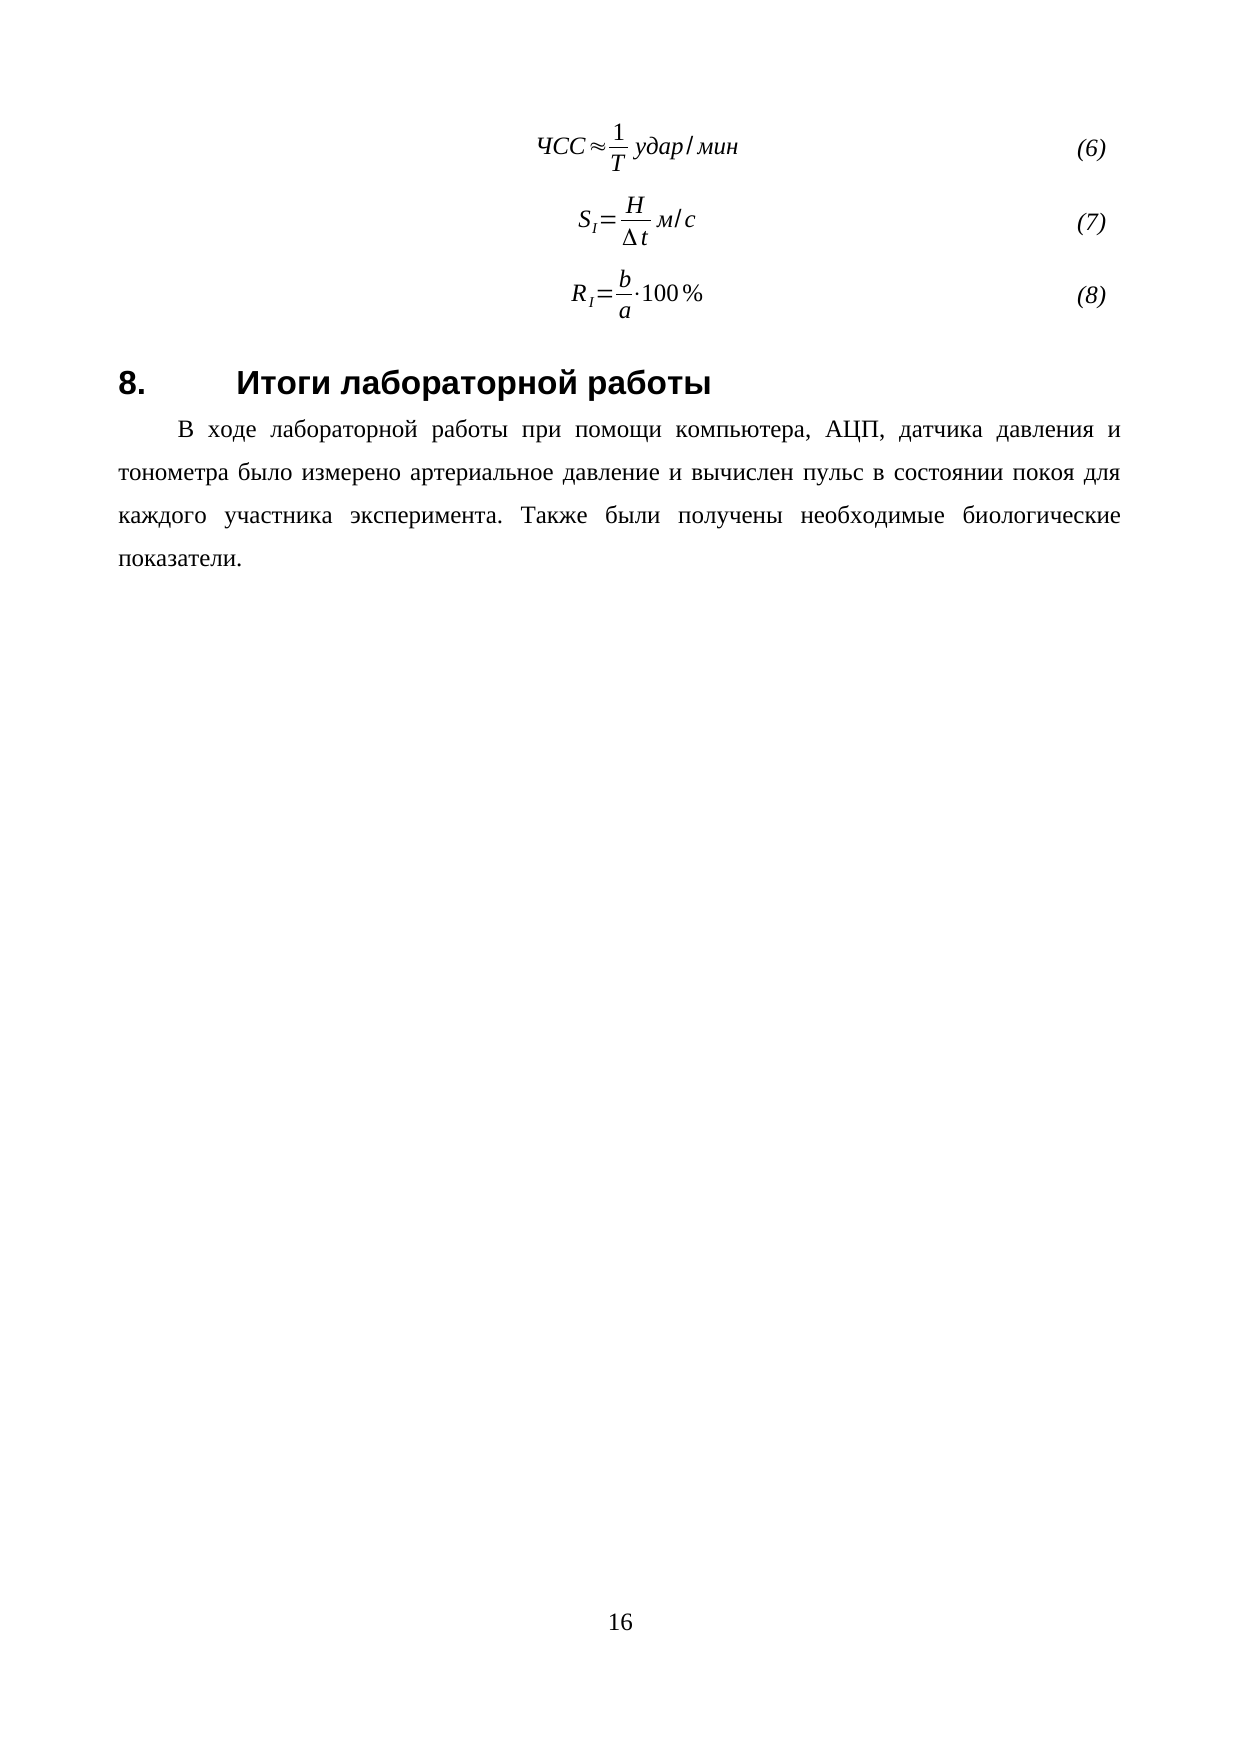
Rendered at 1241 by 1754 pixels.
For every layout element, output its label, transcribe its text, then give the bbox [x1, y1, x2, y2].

text (6) [118, 118, 1122, 177]
text (8) [118, 265, 1122, 324]
subtitle Итоги лабораторной работы [118, 363, 1122, 402]
text В ходе лабораторной работы при помощи компьютера, АЦП, датчика давления и тонометра было измерено артериальное давление и вычислен пульс в состоянии покоя для каждого участника эксперимента. Также были получены необходимые биологические показатели. [118, 414, 1122, 572]
text (7) [118, 191, 1122, 250]
